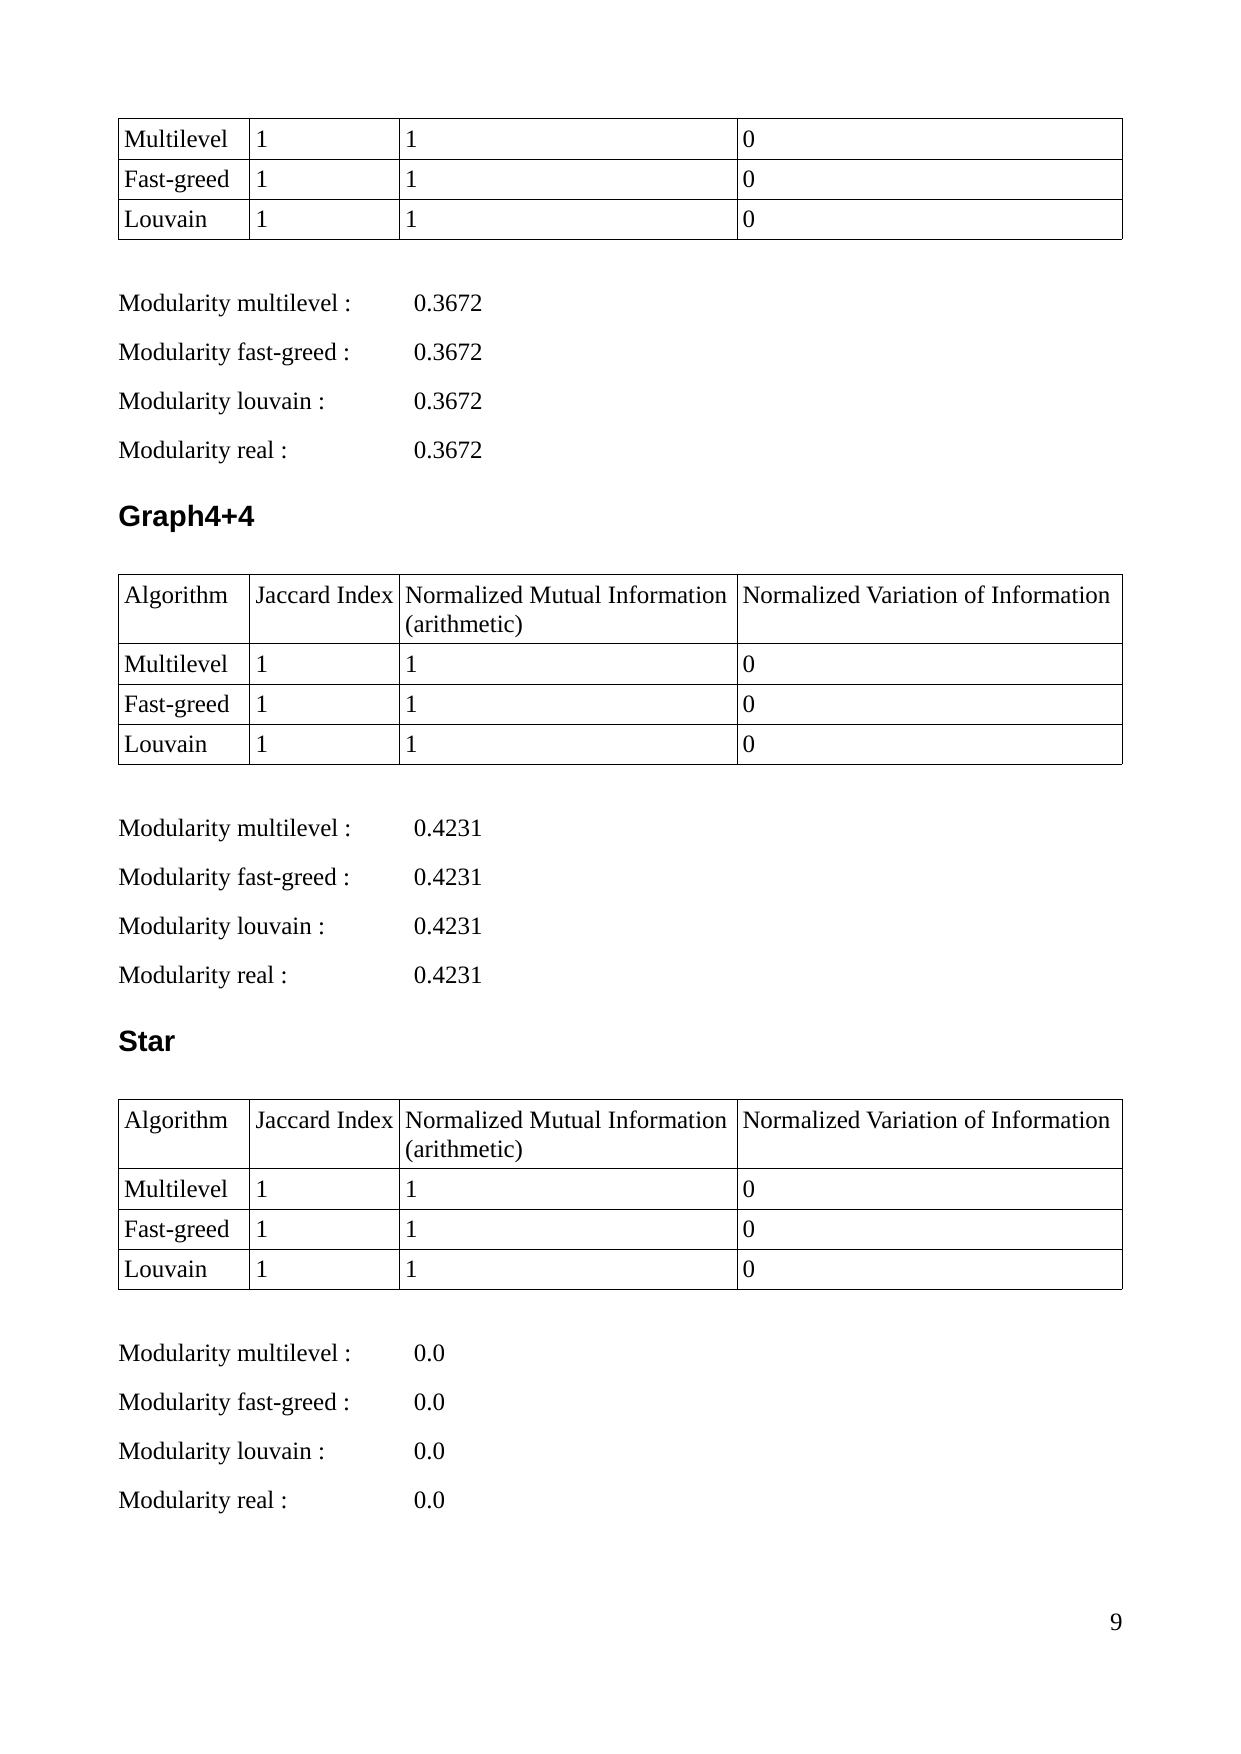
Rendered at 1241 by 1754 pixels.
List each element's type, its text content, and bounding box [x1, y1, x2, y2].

table_cell 0 [738, 160, 1122, 199]
table_header Algorithm [119, 1100, 249, 1168]
table_cell 1 [250, 725, 399, 764]
table_cell Fast-greed [119, 685, 249, 724]
table_cell 0 [738, 644, 1122, 683]
table_cell Fast-greed [119, 1210, 249, 1249]
table_cell 1 [250, 685, 399, 724]
table_cell 1 [250, 1250, 399, 1289]
table_cell 1 [400, 1169, 737, 1208]
table_cell 1 [400, 1210, 737, 1249]
table_cell 1 [400, 685, 737, 724]
table_cell Multilevel [119, 1169, 249, 1208]
table_cell Fast-greed [119, 160, 249, 199]
table_cell Louvain [119, 200, 249, 239]
table_cell 1 [400, 1250, 737, 1289]
table_header Normalized Variation of Information [738, 575, 1122, 643]
text Modularity multilevel : 0.3672 [118, 288, 1122, 317]
text Modularity fast-greed : 0.0 [118, 1387, 1122, 1416]
table_header Normalized Mutual Information (arithmetic) [400, 575, 737, 643]
table_cell 1 [250, 160, 399, 199]
text Modularity real : 0.0 [118, 1485, 1122, 1514]
table_cell 1 [250, 119, 399, 158]
table_cell 0 [738, 200, 1122, 239]
table_cell 1 [400, 200, 737, 239]
text Modularity real : 0.4231 [118, 960, 1122, 989]
table_cell 1 [250, 644, 399, 683]
table_header Jaccard Index [250, 575, 399, 643]
text Modularity louvain : 0.4231 [118, 911, 1122, 940]
table_cell Louvain [119, 1250, 249, 1289]
text Modularity fast-greed : 0.4231 [118, 862, 1122, 891]
table_header Normalized Mutual Information (arithmetic) [400, 1100, 737, 1168]
table_cell 0 [738, 119, 1122, 158]
table_header Jaccard Index [250, 1100, 399, 1168]
table_header Algorithm [119, 575, 249, 643]
table_cell 0 [738, 685, 1122, 724]
subtitle Graph4+4 [118, 499, 1122, 533]
table_header Normalized Variation of Information [738, 1100, 1122, 1168]
table_cell 1 [400, 160, 737, 199]
table_cell 0 [738, 725, 1122, 764]
table_cell 1 [250, 1169, 399, 1208]
table_cell 1 [400, 725, 737, 764]
text Modularity louvain : 0.0 [118, 1436, 1122, 1465]
table_cell Louvain [119, 725, 249, 764]
text Modularity fast-greed : 0.3672 [118, 337, 1122, 366]
text Modularity multilevel : 0.0 [118, 1338, 1122, 1367]
table_cell 1 [250, 1210, 399, 1249]
table_cell Multilevel [119, 119, 249, 158]
table_cell 0 [738, 1210, 1122, 1249]
table_cell 0 [738, 1250, 1122, 1289]
text Modularity multilevel : 0.4231 [118, 813, 1122, 842]
text Modularity real : 0.3672 [118, 435, 1122, 464]
table_cell 1 [400, 119, 737, 158]
text Modularity louvain : 0.3672 [118, 386, 1122, 415]
table_cell 1 [250, 200, 399, 239]
table_cell Multilevel [119, 644, 249, 683]
subtitle Star [118, 1024, 1122, 1058]
table_cell 0 [738, 1169, 1122, 1208]
table_cell 1 [400, 644, 737, 683]
